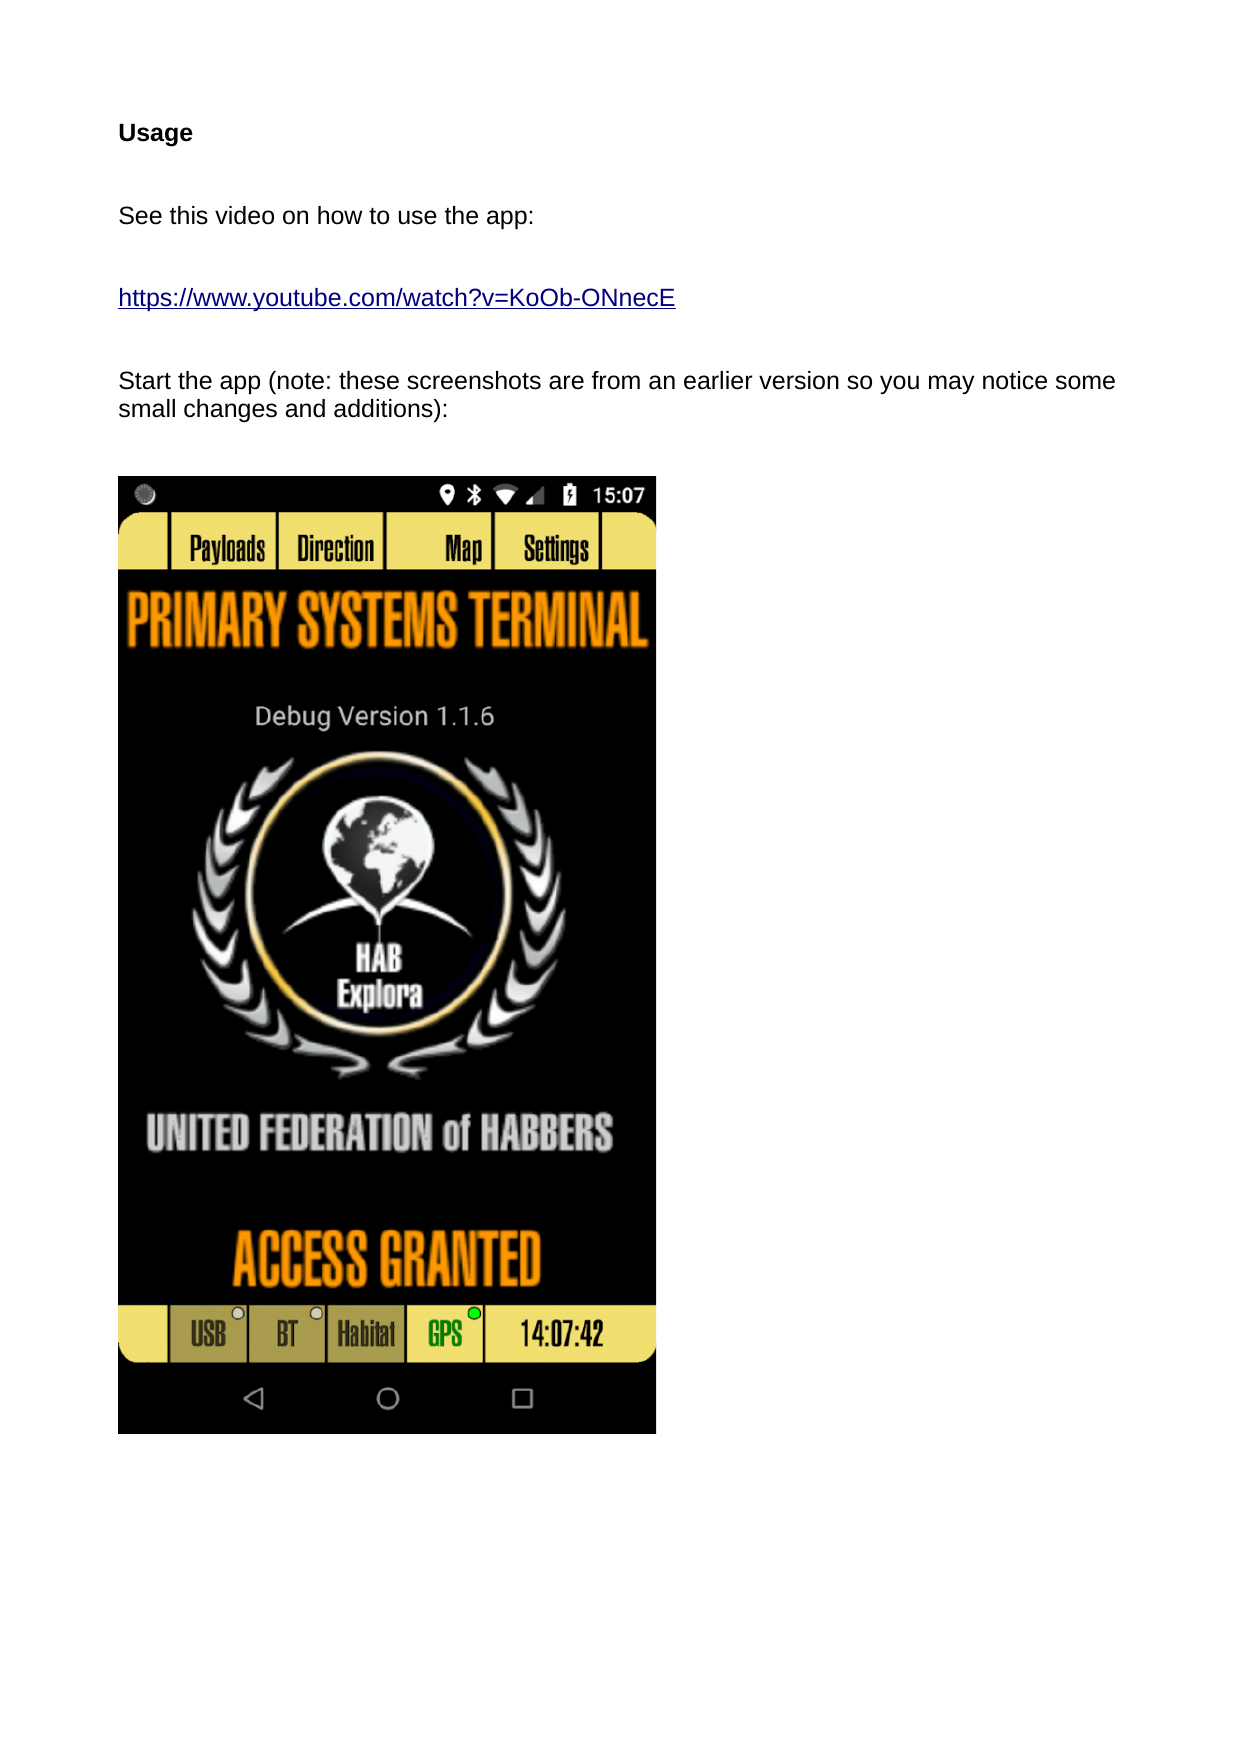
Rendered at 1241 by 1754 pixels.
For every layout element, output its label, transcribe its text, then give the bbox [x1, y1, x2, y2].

text https://www.youtube.com/watch?v=KoOb-ONnecE [118, 283, 1122, 312]
text See this video on how to use the app: [118, 201, 1122, 229]
picture [118, 476, 657, 1434]
text Start the app (note: these screenshots are from an earlier version so you may notice some small changes and additions): [118, 366, 1122, 423]
text Usage [118, 118, 1122, 147]
